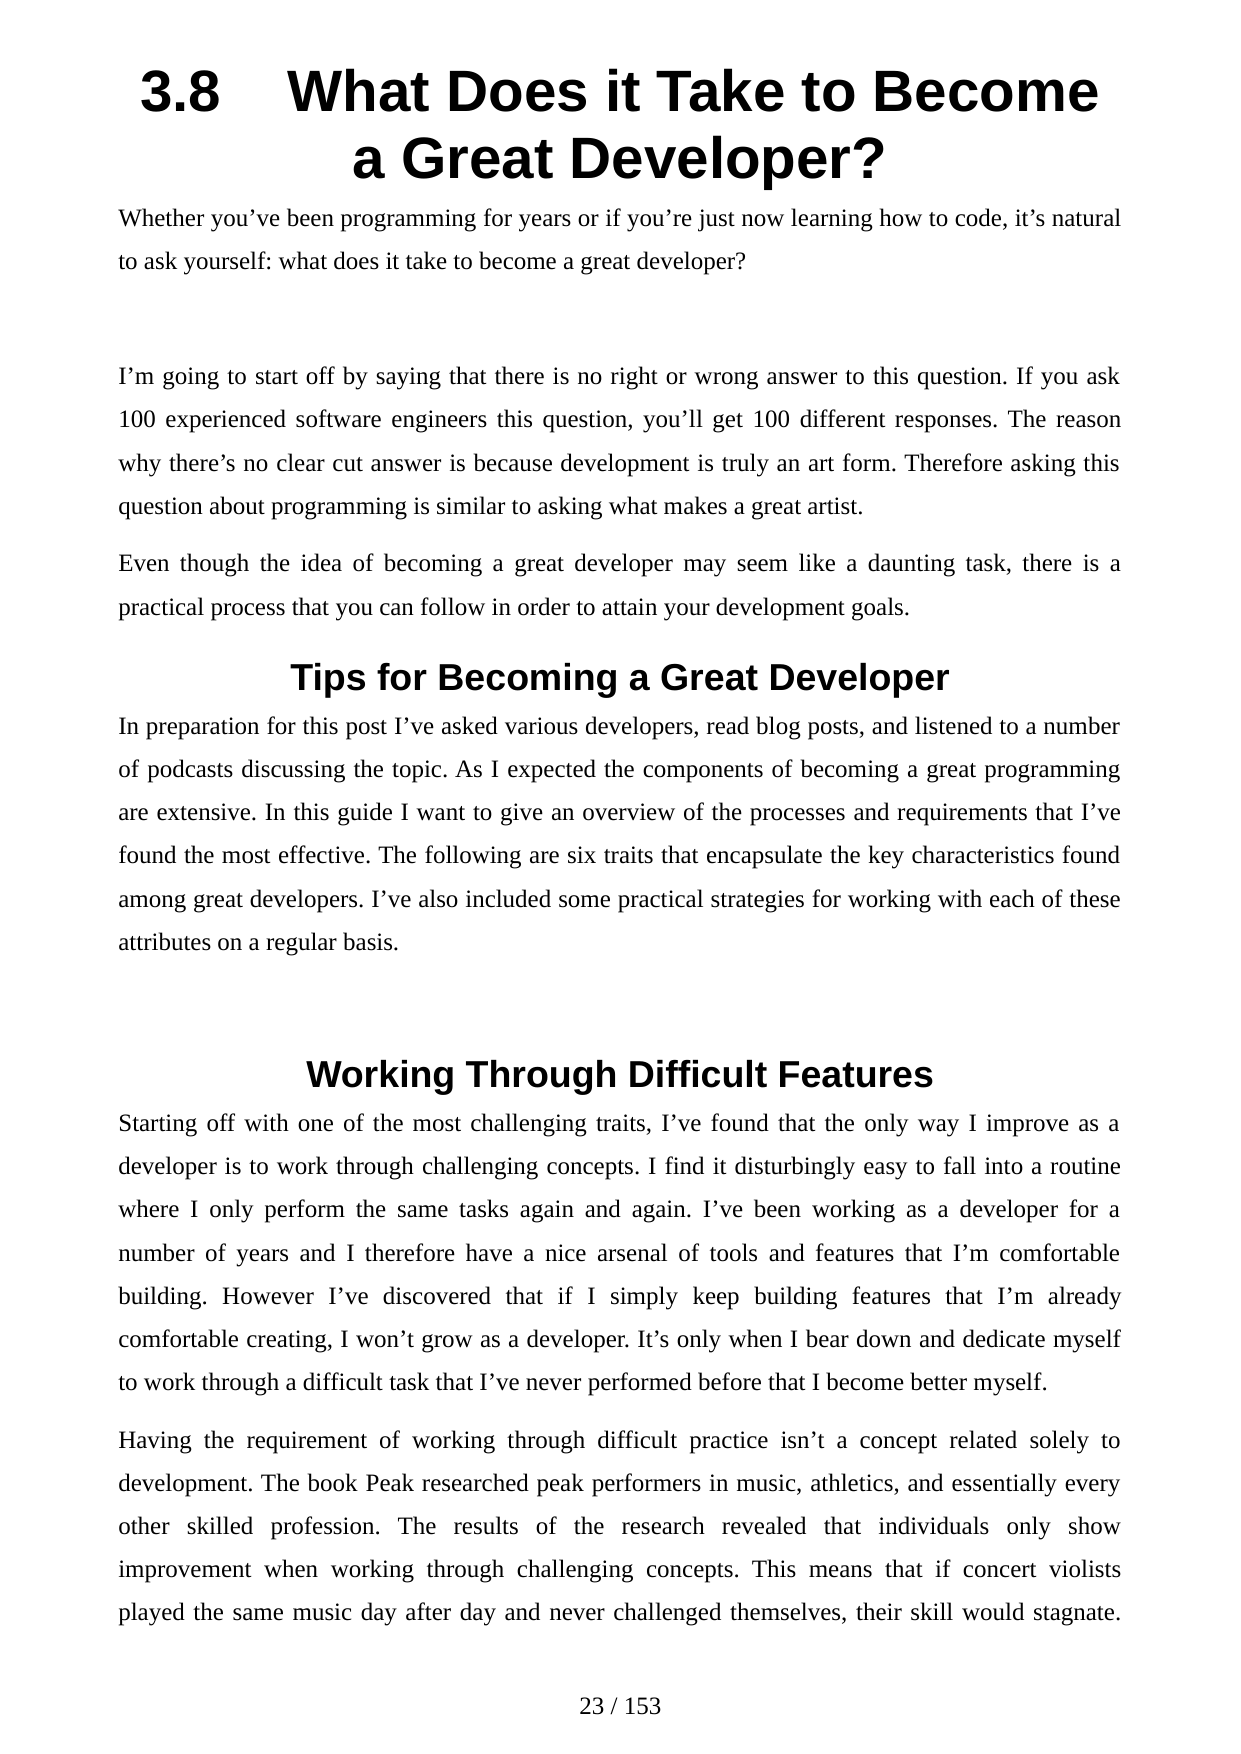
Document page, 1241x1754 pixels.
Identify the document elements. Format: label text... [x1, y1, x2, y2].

text Starting off with one of the most challenging traits, I’ve found that the only way I improve as a developer is to work through challenging concepts. I find it disturbingly easy to fall into a routine where I only perform the same tasks again and again. I’ve been working as a developer for a number of years and I therefore have a nice arsenal of tools and features that I’m comfortable building. However I’ve discovered that if I simply keep building features that I’m already comfortable creating, I won’t grow as a developer. It’s only when I bear down and dedicate myself to work through a difficult task that I’ve never performed before that I become better myself. [118, 1108, 1122, 1396]
text Whether you’ve been programming for years or if you’re just now learning how to code, it’s natural to ask yourself: what does it take to become a great developer? [118, 203, 1122, 275]
text In preparation for this post I’ve asked various developers, read blog posts, and listened to a number of podcasts discussing the topic. As I expected the components of becoming a great programming are extensive. In this guide I want to give an overview of the processes and requirements that I’ve found the most effective. The following are six traits that encapsulate the key characteristics found among great developers. I’ve also included some practical strategies for working with each of these attributes on a regular basis. [118, 711, 1122, 956]
title 3.8 What Does it Take to Become a Great Developer? [118, 56, 1122, 190]
text I’m going to start off by saying that there is no right or wrong answer to this question. If you ask 100 experienced software engineers this question, you’ll get 100 different responses. The reason why there’s no clear cut answer is because development is truly an art form. Therefore asking this question about programming is similar to asking what makes a great artist. [118, 361, 1122, 519]
text Even though the idea of becoming a great developer may seem like a daunting task, there is a practical process that you can follow in order to attain your development goals. [118, 548, 1122, 620]
subtitle Working Through Difficult Features [118, 1053, 1122, 1096]
subtitle Tips for Becoming a Great Developer [118, 656, 1122, 699]
text Having the requirement of working through difficult practice isn’t a concept related solely to development. The book Peak researched peak performers in music, athletics, and essentially every other skilled profession. The results of the research revealed that individuals only show improvement when working through challenging concepts. This means that if concert violists played the same music day after day and never challenged themselves, their skill would stagnate. [118, 1425, 1122, 1626]
